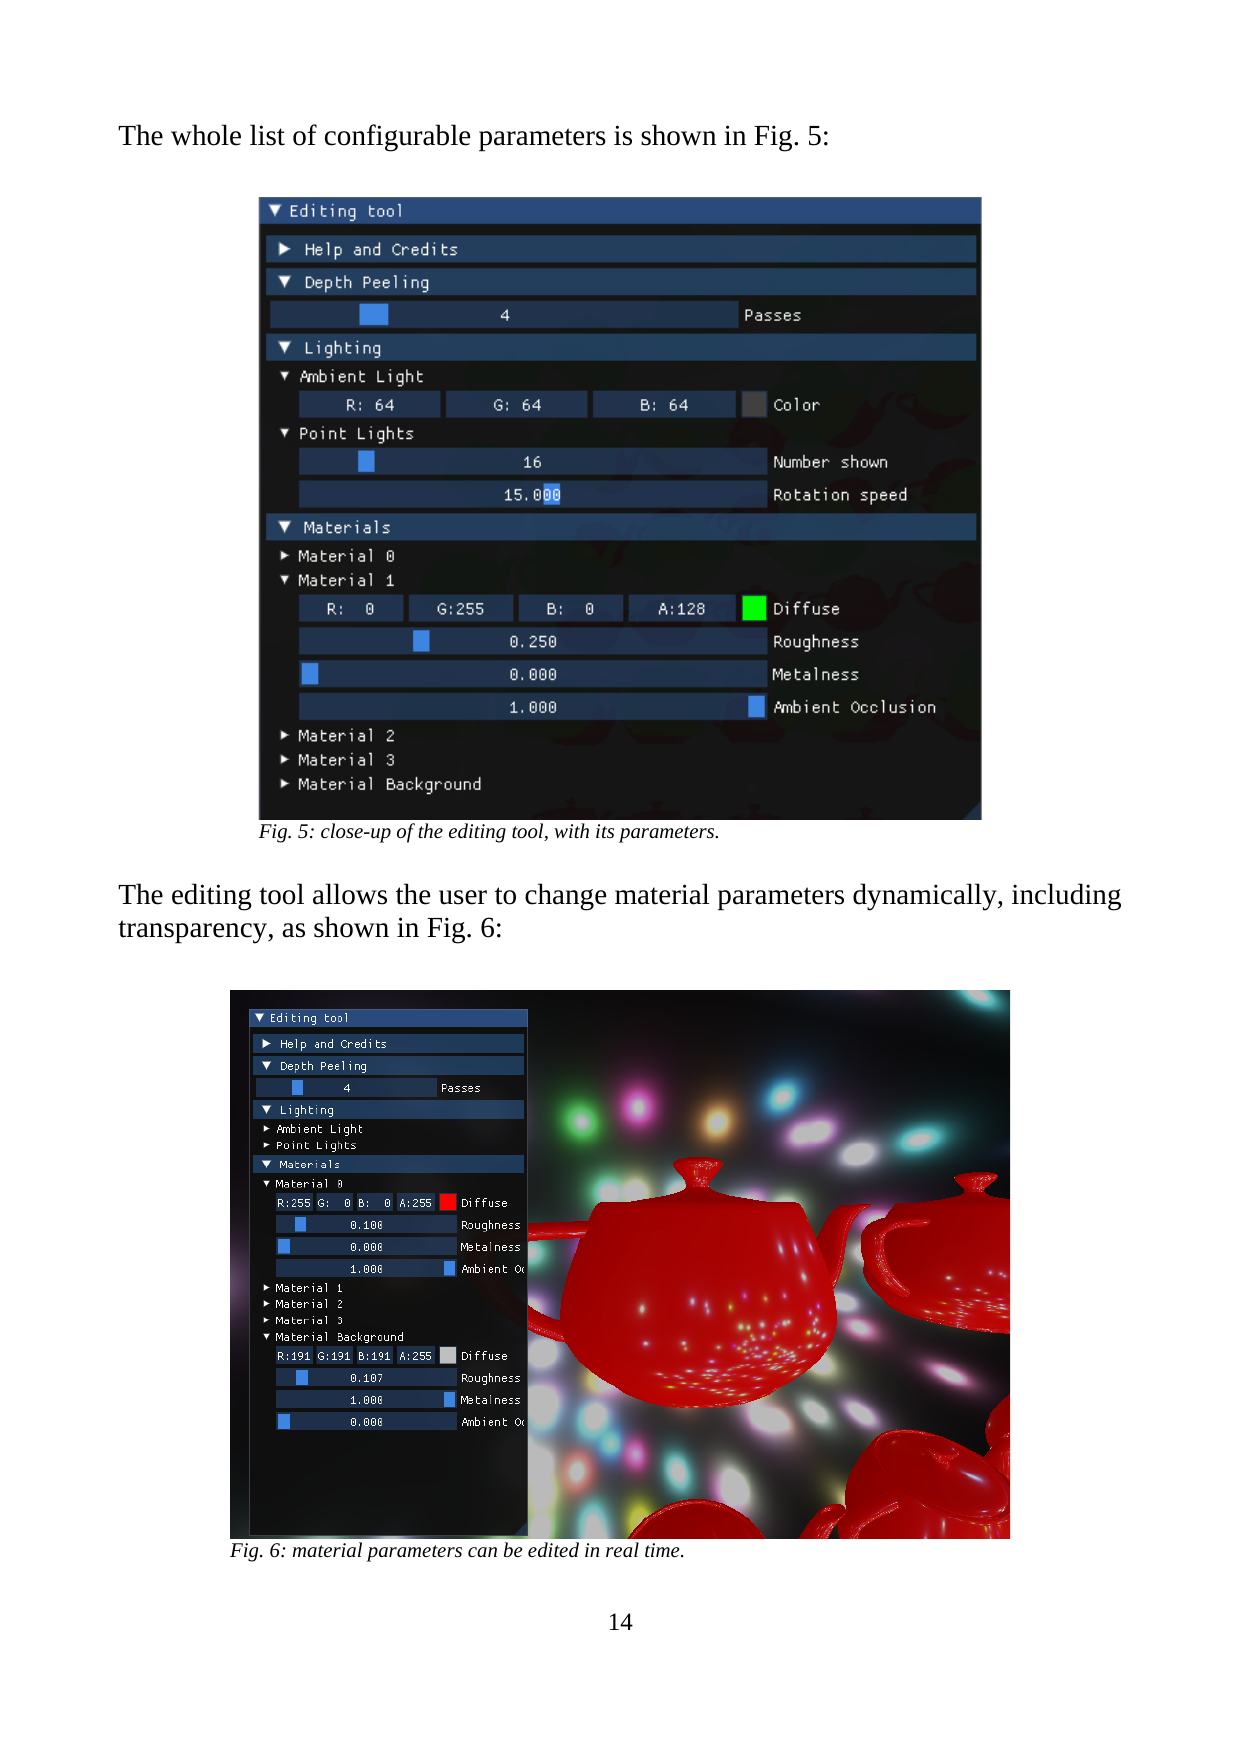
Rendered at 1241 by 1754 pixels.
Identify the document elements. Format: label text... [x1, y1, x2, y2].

text The editing tool allows the user to change material parameters dynamically, including transparency, as shown in Fig. 6: [118, 877, 1122, 944]
picture [258, 197, 982, 820]
picture [230, 990, 1011, 1539]
text Fig. 6: material parameters can be edited in real time. [230, 1539, 1010, 1562]
text The whole list of configurable parameters is shown in Fig. 5: [118, 118, 1122, 152]
text Fig. 5: close-up of the editing tool, with its parameters. [258, 820, 982, 843]
